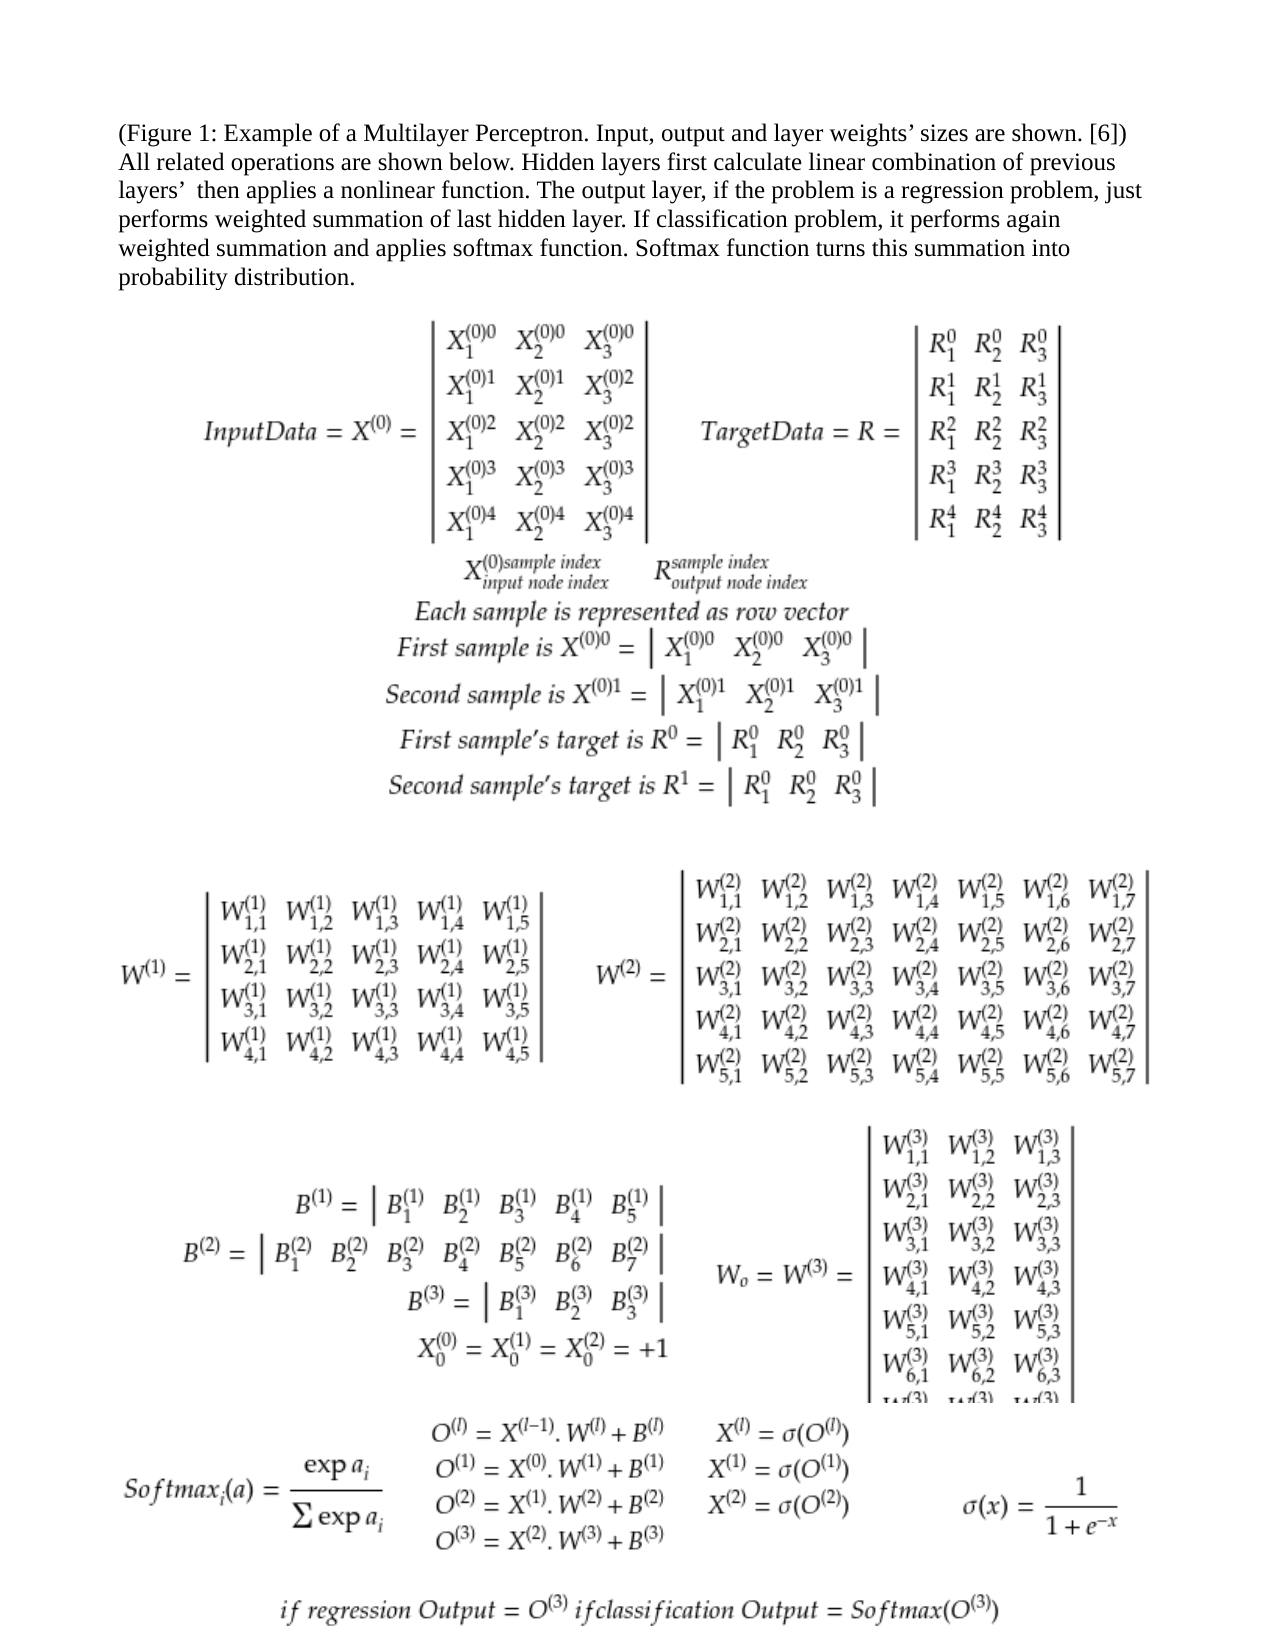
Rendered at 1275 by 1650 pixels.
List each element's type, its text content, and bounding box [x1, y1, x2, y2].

text All related operations are shown below. Hidden layers first calculate linear combination of previous layers’ then applies a nonlinear function. The output layer, if the problem is a regression problem, just performs weighted summation of last hidden layer. If classification problem, it performs again weighted summation and applies softmax function. Softmax function turns this summation into probability distribution. [118, 147, 1157, 291]
picture [118, 290, 1189, 1650]
text (Figure 1: Example of a Multilayer Perceptron. Input, output and layer weights’ sizes are shown. [6]) [118, 118, 1157, 147]
